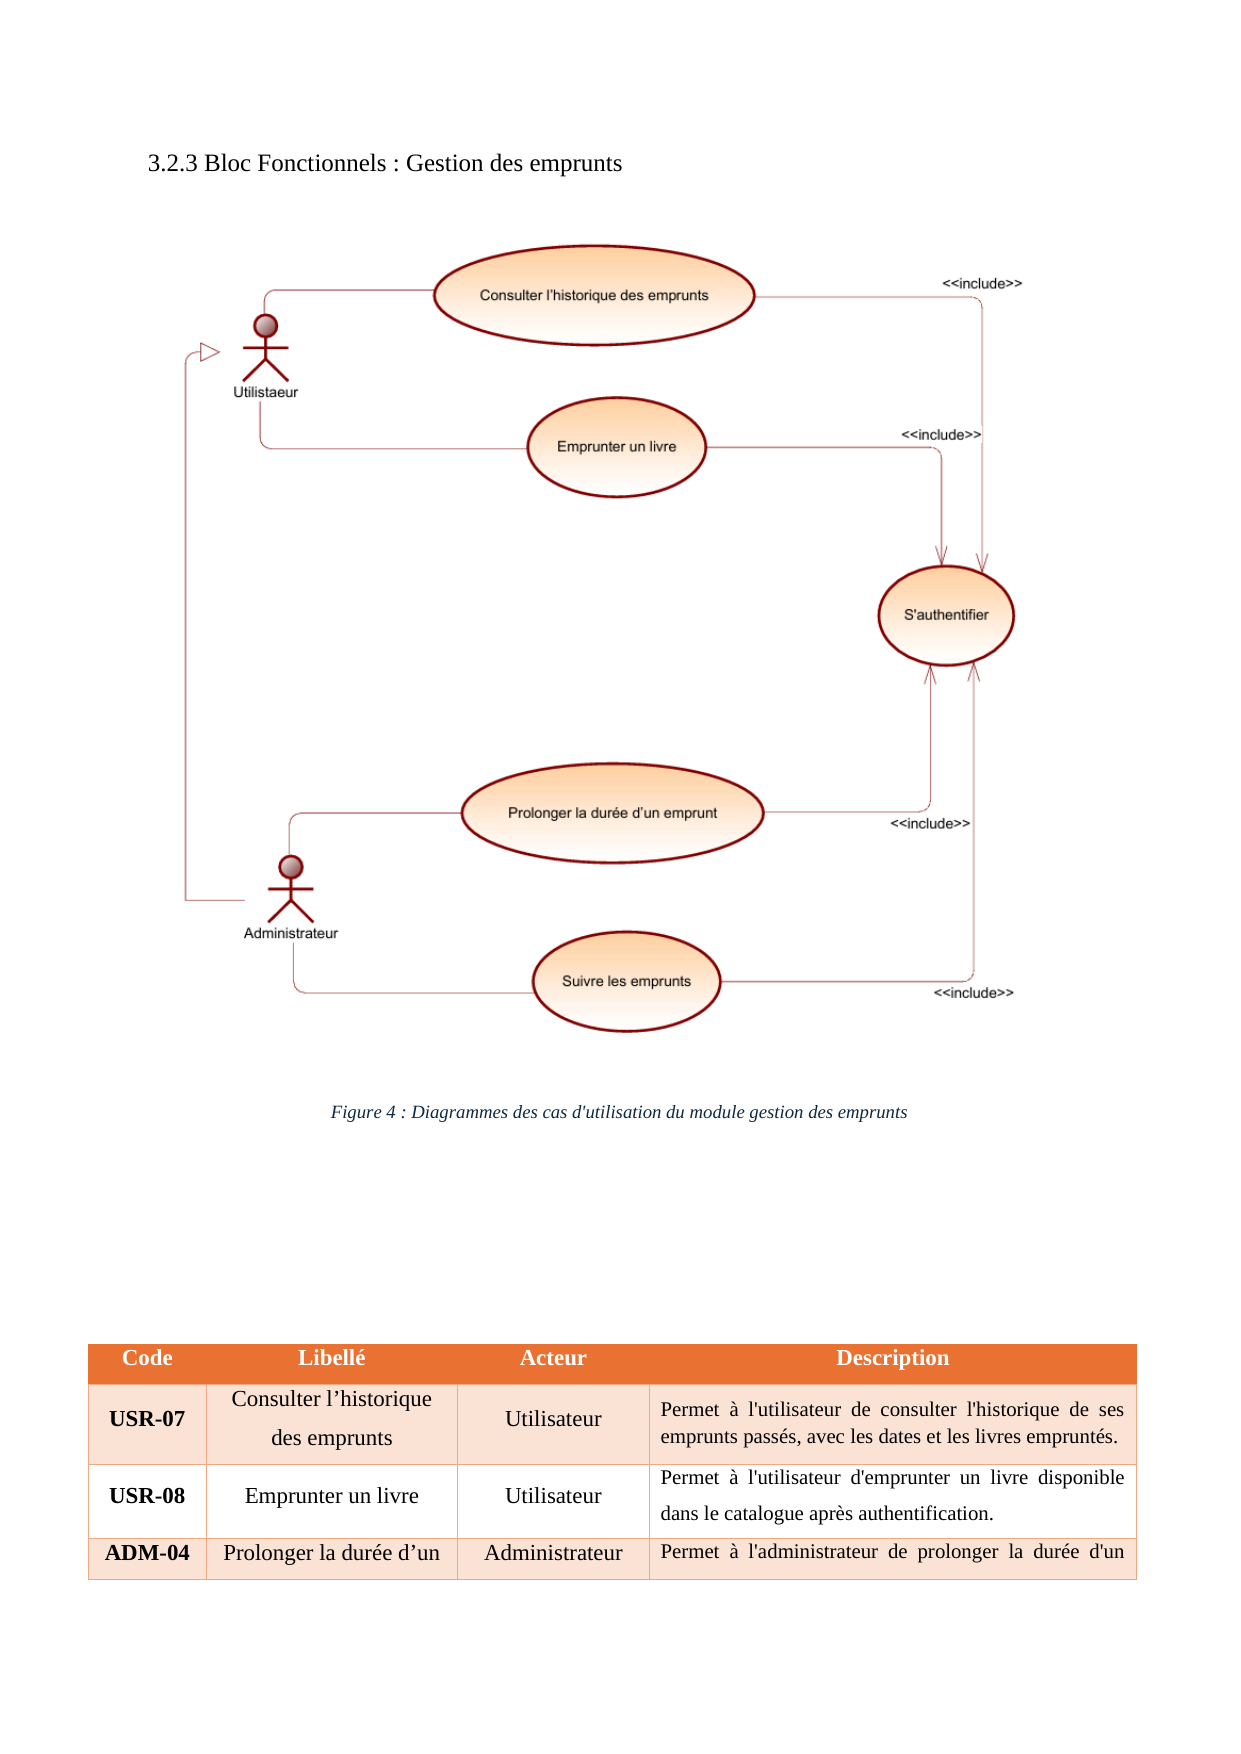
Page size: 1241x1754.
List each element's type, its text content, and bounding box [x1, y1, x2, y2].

table_header Code [89, 1345, 206, 1384]
table_cell Administrateur [458, 1539, 649, 1579]
table_cell Prolonger la durée d’un [207, 1539, 457, 1579]
table_cell Utilisateur [458, 1465, 649, 1538]
table_header Acteur [457, 1345, 649, 1384]
table_cell Consulter l’historique des emprunts [207, 1385, 457, 1464]
subtitle 3.2.3 Bloc Fonctionnels : Gestion des emprunts [148, 148, 1093, 176]
table_cell Permet à l'utilisateur d'emprunter un livre disponible dans le catalogue après authentification. [650, 1465, 1136, 1538]
table_cell Utilisateur [458, 1385, 649, 1464]
table_cell Permet à l'administrateur de prolonger la durée d'un [650, 1539, 1136, 1579]
table_cell Permet à l'utilisateur de consulter l'historique de ses emprunts passés, avec les dates et les livres empruntés. [650, 1385, 1136, 1464]
table_cell ADM-04 [89, 1539, 206, 1579]
text Figure 4 : Diagrammes des cas d'utilisation du module gestion des emprunts [148, 1101, 1093, 1122]
table_cell Emprunter un livre [207, 1465, 457, 1538]
table_cell USR-07 [89, 1385, 206, 1464]
table_header Description [649, 1345, 1136, 1384]
table_header Libellé [206, 1345, 457, 1384]
table_cell USR-08 [89, 1465, 206, 1538]
